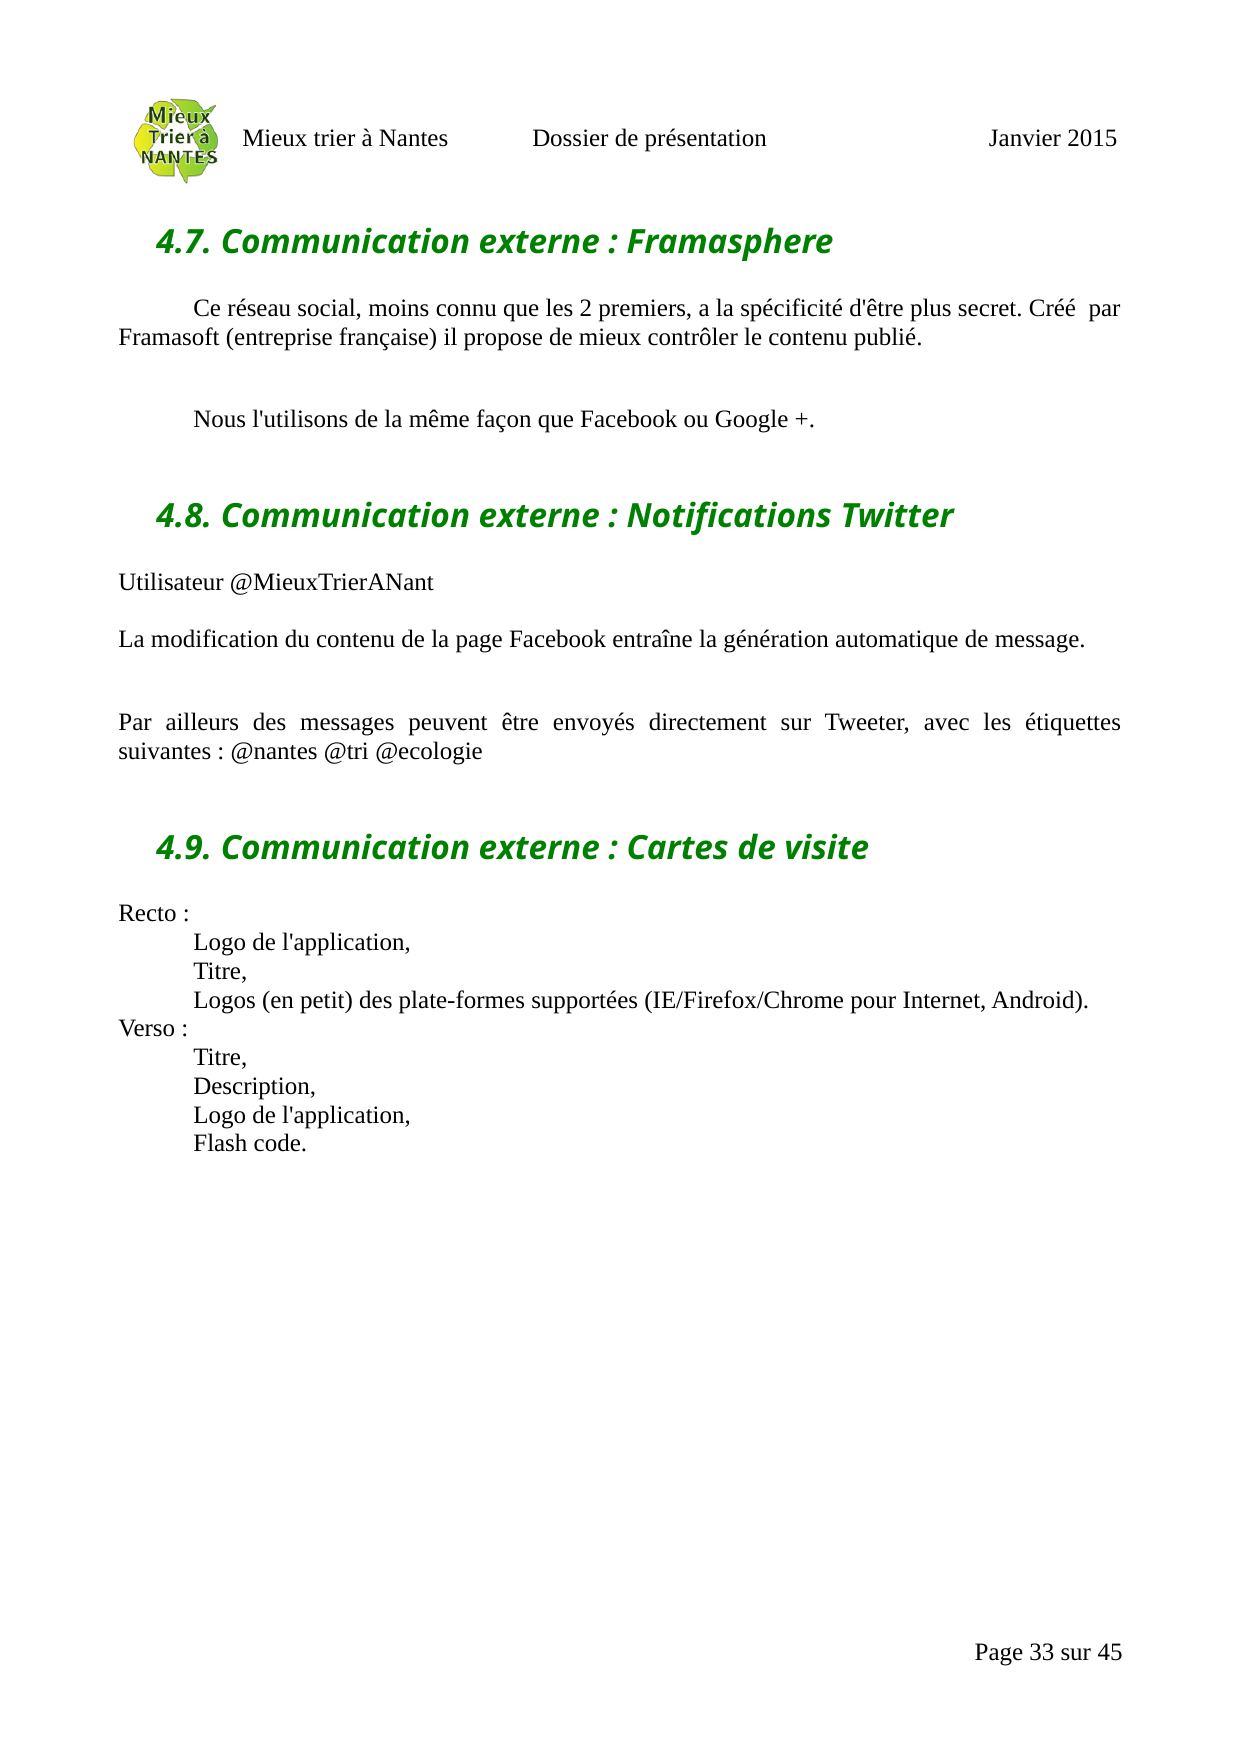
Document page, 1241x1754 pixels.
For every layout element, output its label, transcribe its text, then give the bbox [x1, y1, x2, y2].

text Nous l'utilisons de la même façon que Facebook ou Google +. [118, 404, 1122, 433]
text Titre, [118, 1042, 1122, 1071]
text Flash code. [118, 1128, 1122, 1157]
text Utilisateur @MieuxTrierANant [118, 567, 1122, 596]
picture [131, 95, 221, 185]
text Recto : [118, 898, 1122, 927]
text Par ailleurs des messages peuvent être envoyés directement sur Tweeter, avec les étiquettes suivantes : @nantes @tri @ecologie [118, 707, 1122, 764]
subtitle Communication externe : Notifications Twitter [148, 492, 1122, 538]
text Logo de l'application, [118, 1100, 1122, 1128]
text Titre, [118, 956, 1122, 985]
text Verso : [118, 1013, 1122, 1042]
text Logo de l'application, [118, 927, 1122, 956]
text La modification du contenu de la page Facebook entraîne la génération automatique de message. [118, 624, 1122, 653]
subtitle Communication externe : Cartes de visite [148, 824, 1122, 869]
text Description, [118, 1071, 1122, 1100]
text Ce réseau social, moins connu que les 2 premiers, a la spécificité d'être plus secret. Créé par Framasoft (entreprise française) il propose de mieux contrôler le contenu publié. [118, 293, 1122, 351]
subtitle Communication externe : Framasphere [148, 218, 1122, 264]
text Logos (en petit) des plate-formes supportées (IE/Firefox/Chrome pour Internet, Android). [118, 985, 1122, 1013]
